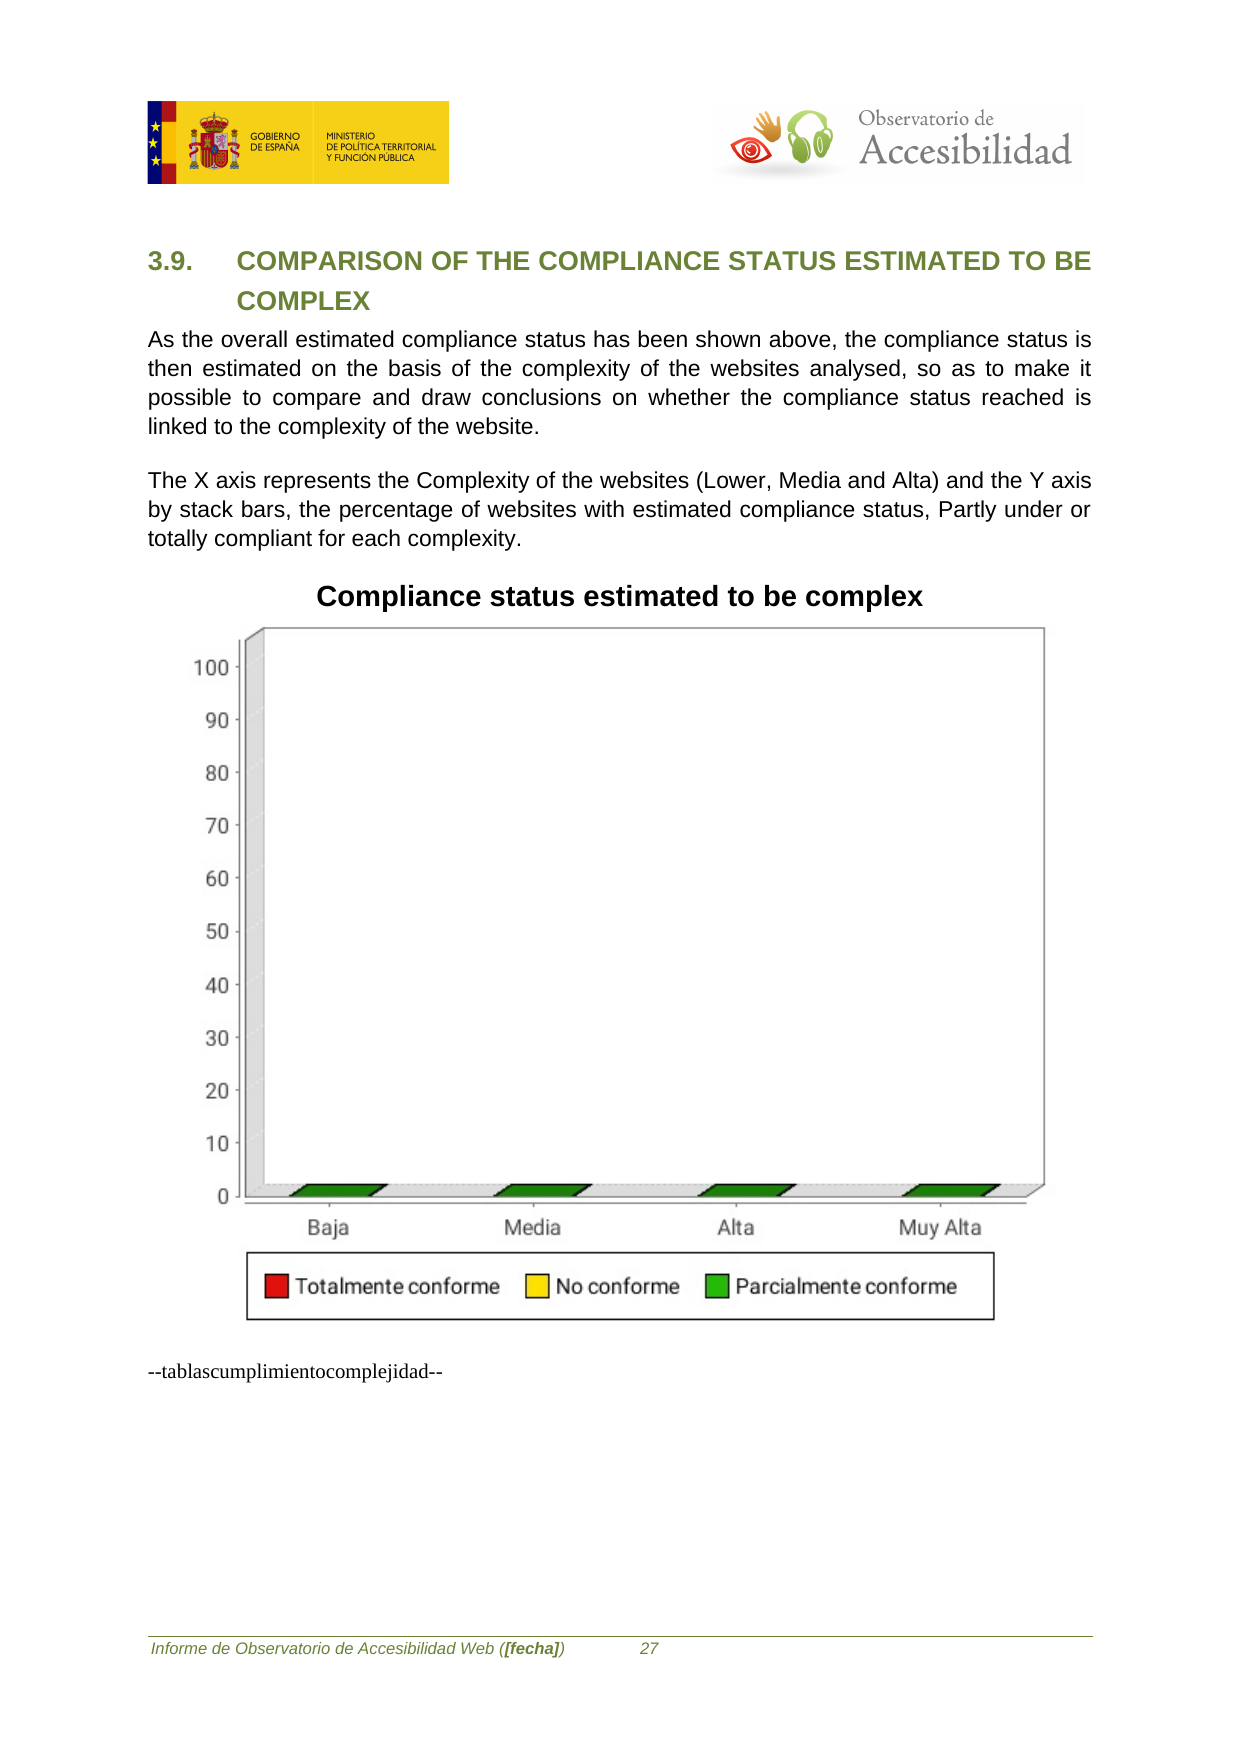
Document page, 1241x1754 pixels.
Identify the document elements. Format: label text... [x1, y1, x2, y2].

picture [147, 101, 450, 184]
subtitle comparison of the compliance status estimated to be complex [148, 245, 1092, 317]
text Compliance status estimated to be complex [148, 579, 1092, 612]
text As the overall estimated compliance status has been shown above, the compliance status is then estimated on the basis of the complexity of the websites analysed, so as to make it possible to compare and draw conclusions on whether the compliance status reached is linked to the complexity of the website. [148, 326, 1092, 439]
picture [710, 101, 1086, 184]
text The X axis represents the Complexity of the websites (Lower, Media and Alta) and the Y axis by stack bars, the percentage of websites with estimated compliance status, Partly under or totally compliant for each complexity. [148, 467, 1092, 551]
picture [178, 612, 1062, 1322]
text --tablascumplimientocomplejidad-- [148, 1359, 1092, 1383]
